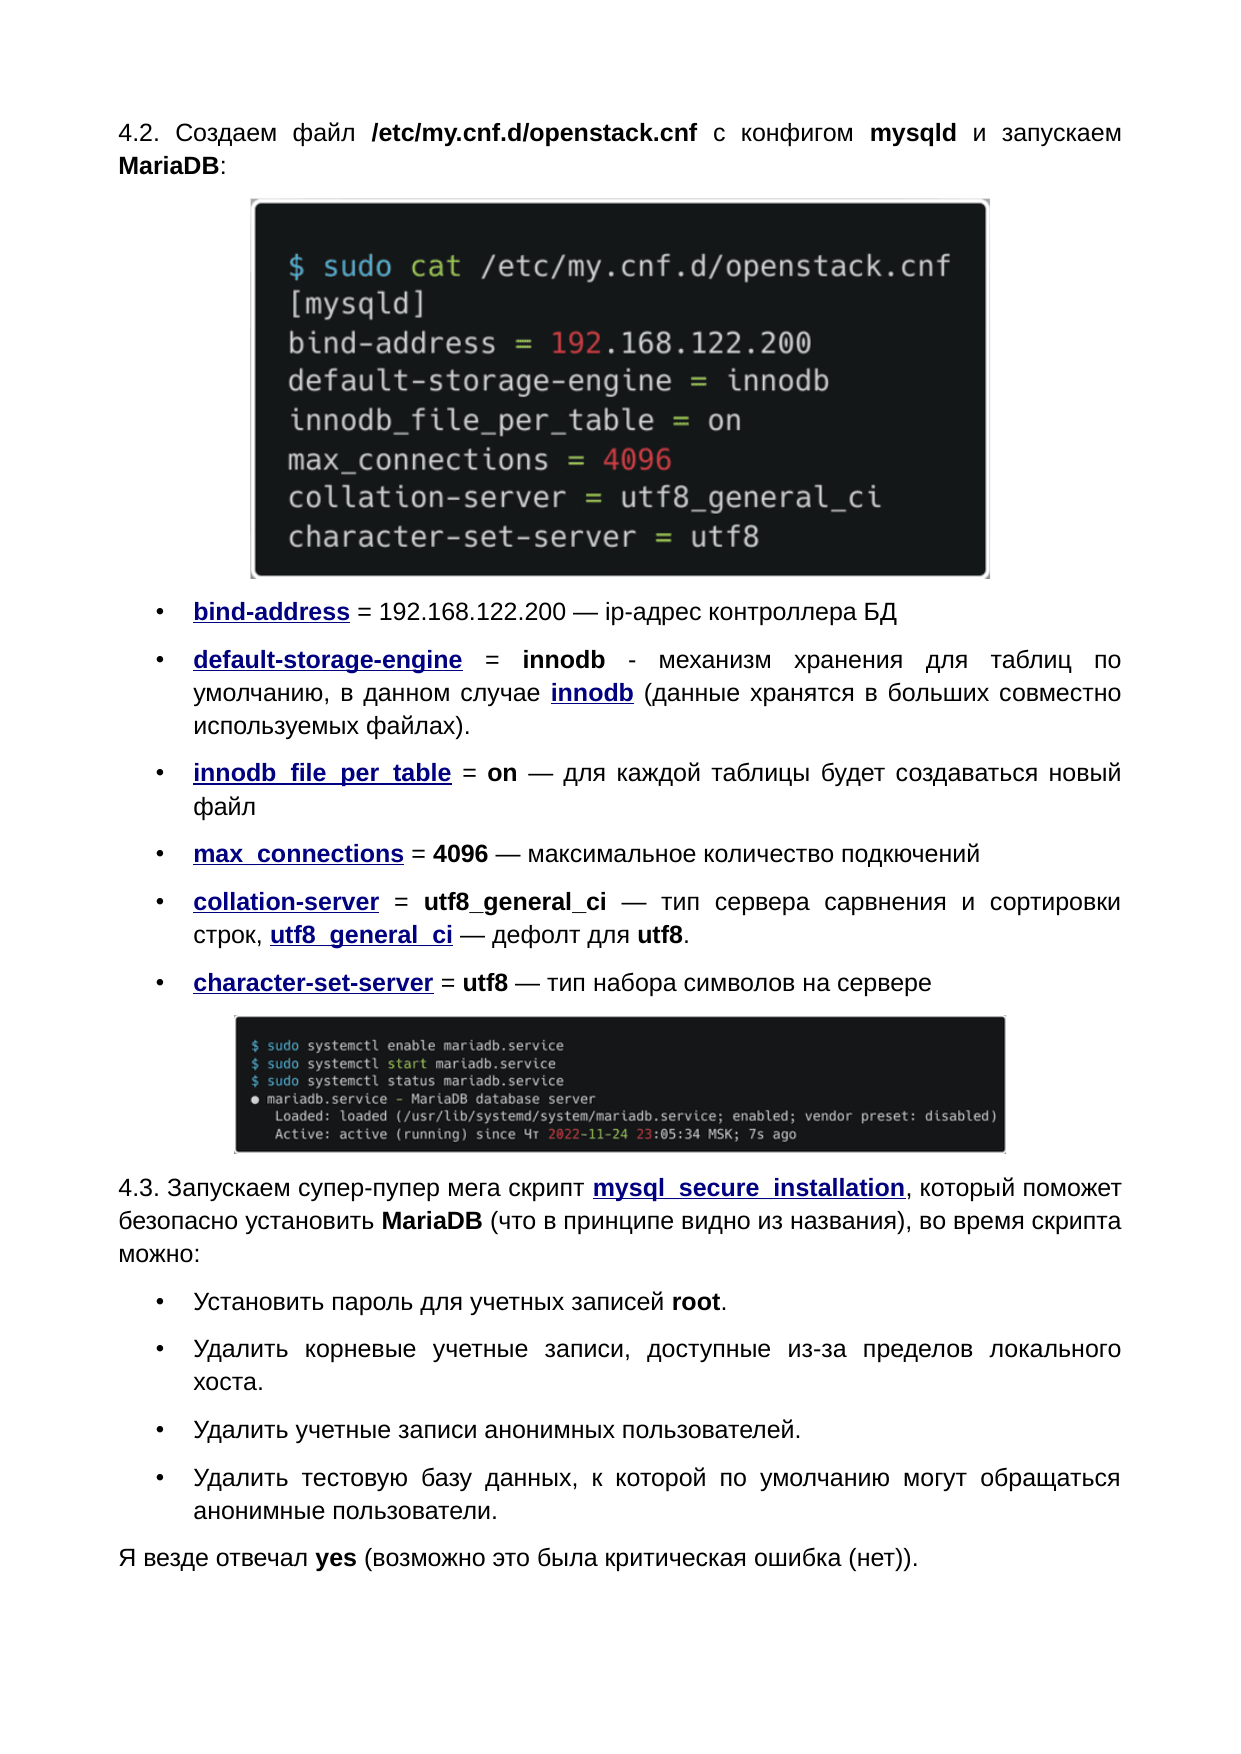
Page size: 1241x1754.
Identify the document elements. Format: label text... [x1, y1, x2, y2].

list bind-address = 192.168.122.200 — ip-адрес контроллера БД [156, 597, 1122, 626]
list Удалить тестовую базу данных, к которой по умолчанию могут обращаться анонимные пользователи. [156, 1463, 1122, 1524]
list collation-server = utf8_general_ci — тип сервера сарвнения и сортировки строк, utf8_general_ci — дефолт для utf8. [156, 887, 1122, 949]
picture [250, 198, 991, 579]
picture [234, 1015, 1007, 1154]
list Установить пароль для учетных записей root. [156, 1287, 1122, 1315]
text Я везде отвечал yes (возможно это была критическая ошибка (нет)). [118, 1543, 1122, 1572]
list Удалить корневые учетные записи, доступные из-за пределов локального хоста. [156, 1334, 1122, 1396]
text 4.3. Запускаем супер-пупер мега скрипт mysql_secure_installation, который поможет безопасно установить MariaDB (что в принципе видно из названия), во время скрипта можно: [118, 1173, 1122, 1268]
list character-set-server = utf8 — тип набора символов на сервере [156, 968, 1122, 996]
text 4.2. Создаем файл /etc/my.cnf.d/openstack.cnf с конфигом mysqld и запускаем MariaDB: [118, 118, 1122, 180]
list max_connections = 4096 — максимальное количество подкючений [156, 839, 1122, 868]
list Удалить учетные записи анонимных пользователей. [156, 1415, 1122, 1444]
list default-storage-engine = innodb - механизм хранения для таблиц по умолчанию, в данном случае innodb (данные хранятся в больших совместно используемых файлах). [156, 645, 1122, 739]
list innodb_file_per_table = on — для каждой таблицы будет создаваться новый файл [156, 758, 1122, 820]
